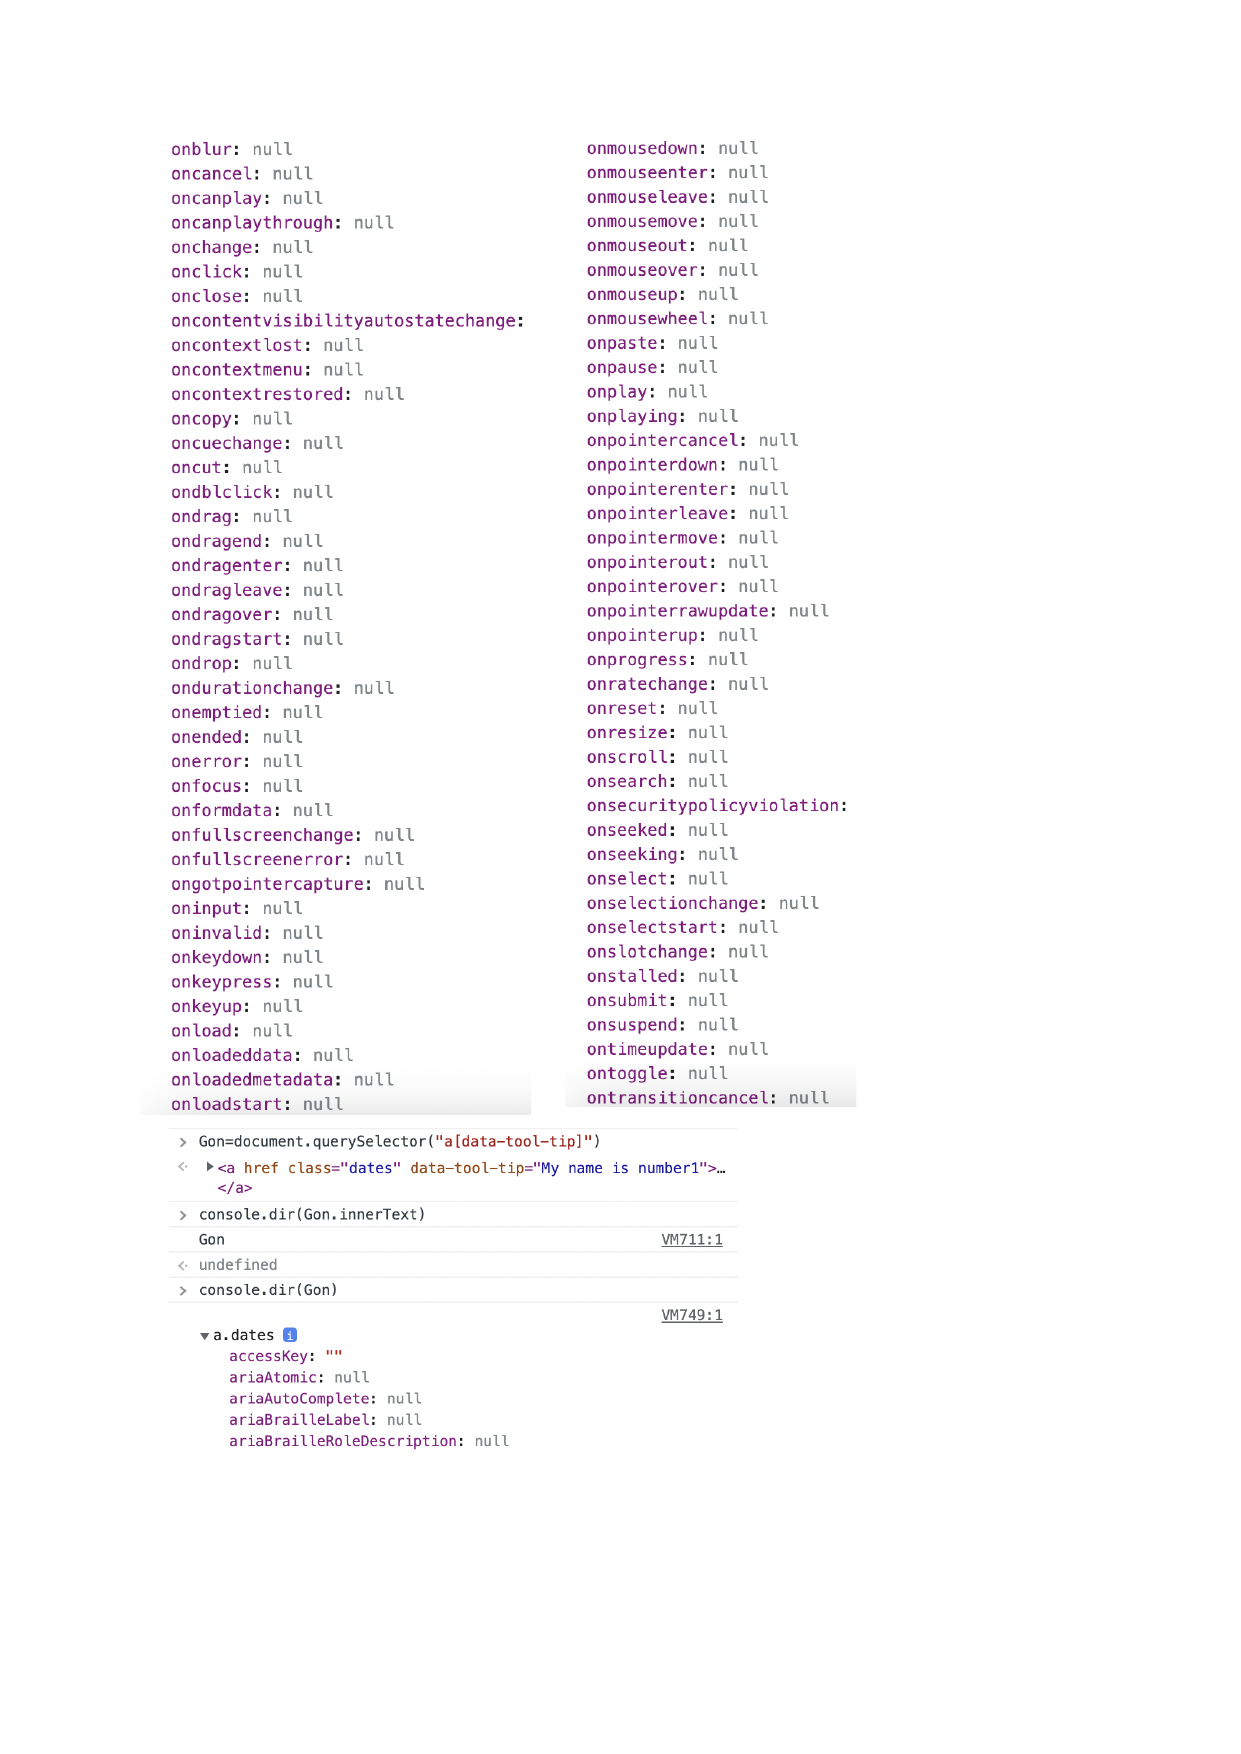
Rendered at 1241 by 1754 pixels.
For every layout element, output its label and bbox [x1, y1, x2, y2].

picture [140, 135, 532, 1115]
picture [168, 1127, 738, 1453]
picture [565, 133, 857, 1107]
